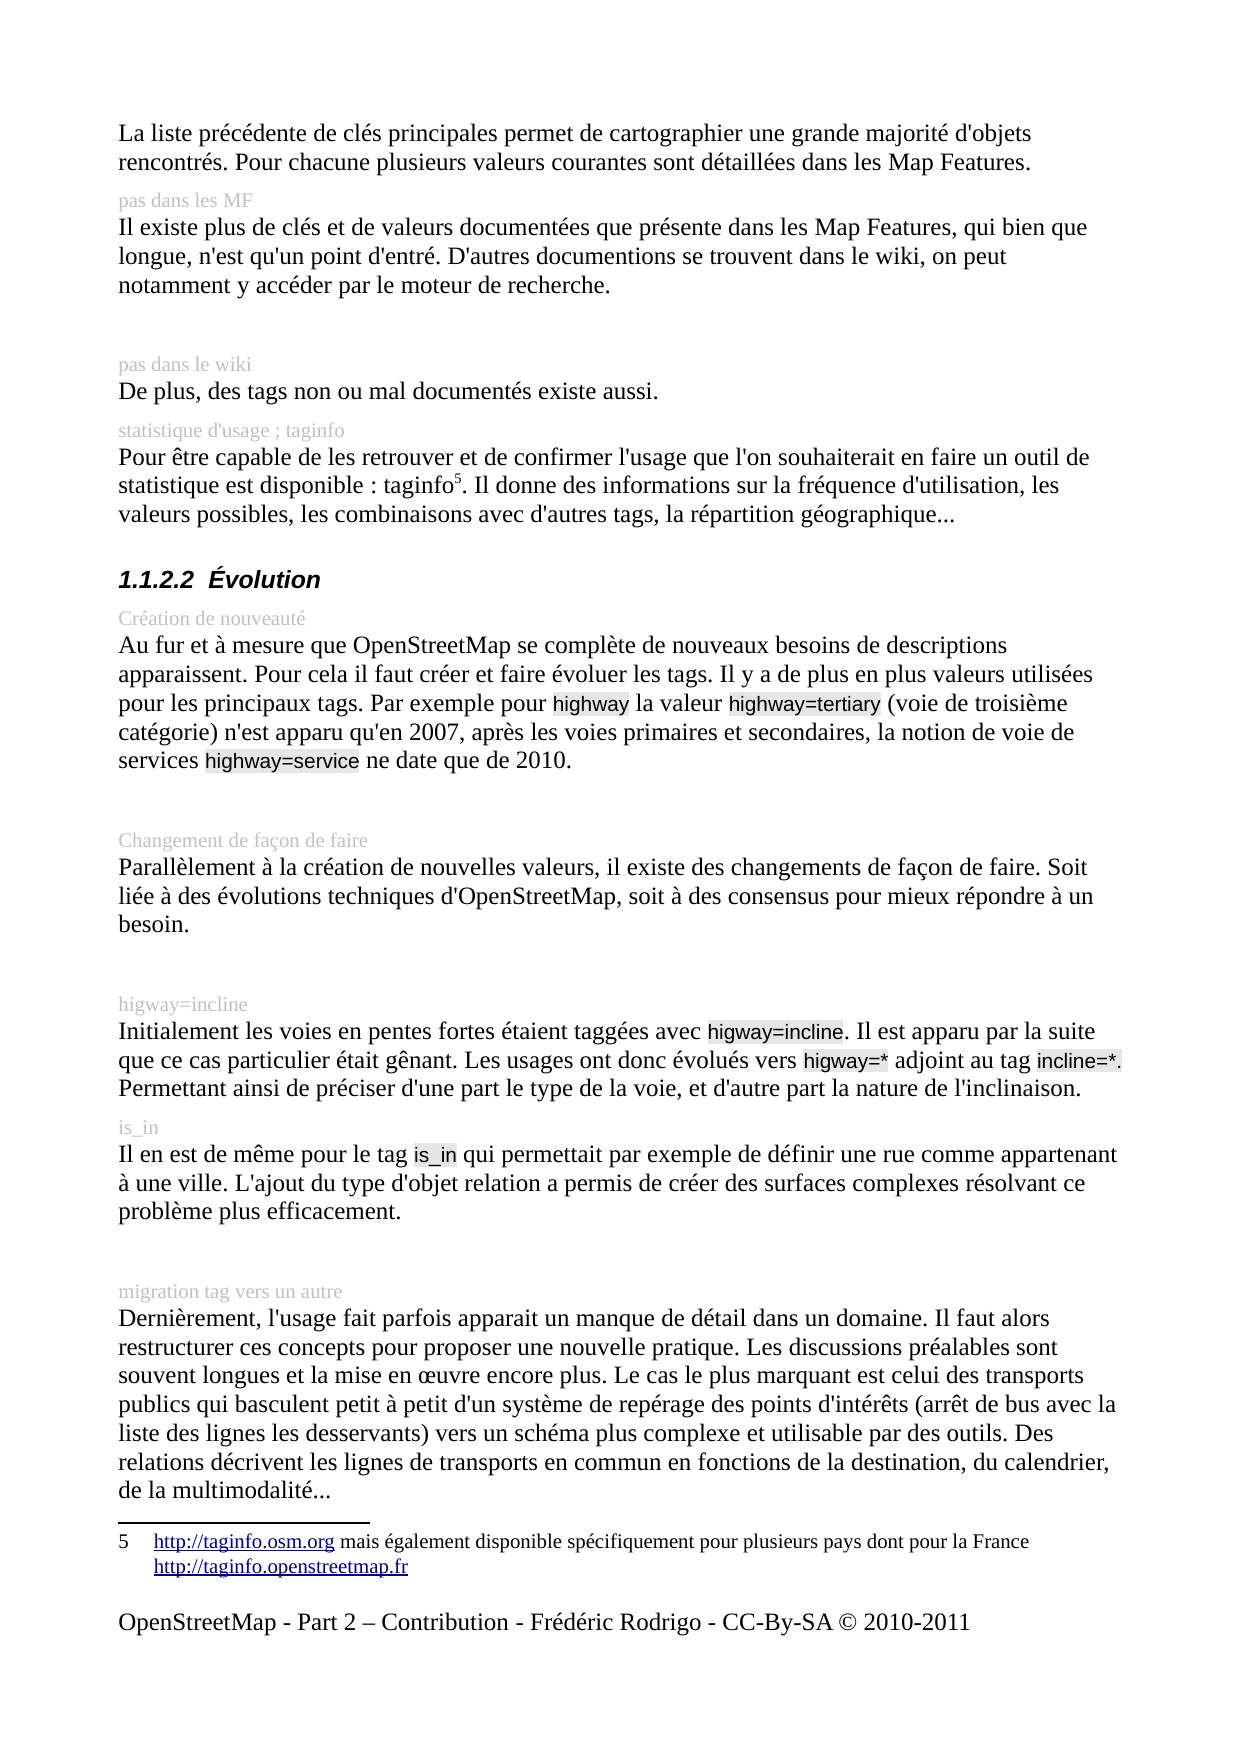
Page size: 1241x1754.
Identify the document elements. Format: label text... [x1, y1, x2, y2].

text pas dans les MF [118, 188, 1122, 212]
subtitle Évolution [118, 565, 1122, 594]
text Initialement les voies en pentes fortes étaient taggées avec higway=incline. Il est apparu par la suite que ce cas particulier était gênant. Les usages ont donc évolués vers higway=* adjoint au tag incline=*. Permettant ainsi de préciser d'une part le type de la voie, et d'autre part la nature de l'inclinaison. [118, 1016, 1122, 1102]
text La liste précédente de clés principales permet de cartographier une grande majorité d'objets rencontrés. Pour chacune plusieurs valeurs courantes sont détaillées dans les Map Features. [118, 118, 1122, 176]
text Parallèlement à la création de nouvelles valeurs, il existe des changements de façon de faire. Soit liée à des évolutions techniques d'OpenStreetMap, soit à des consensus pour mieux répondre à un besoin. [118, 852, 1122, 938]
text Il en est de même pour le tag is_in qui permettait par exemple de définir une rue comme appartenant à une ville. L'ajout du type d'objet relation a permis de créer des surfaces complexes résolvant ce problème plus efficacement. [118, 1139, 1122, 1225]
text is_in [118, 1115, 1122, 1139]
text pas dans le wiki [118, 352, 1122, 376]
text http://taginfo.osm.org mais également disponible spécifiquement pour plusieurs pays dont pour la France http://taginfo.openstreetmap.fr [118, 1529, 1122, 1578]
text Dernièrement, l'usage fait parfois apparait un manque de détail dans un domaine. Il faut alors restructurer ces concepts pour proposer une nouvelle pratique. Les discussions préalables sont souvent longues et la mise en œuvre encore plus. Le cas le plus marquant est celui des transports publics qui basculent petit à petit d'un système de repérage des points d'intérêts (arrêt de bus avec la liste des lignes les desservants) vers un schéma plus complexe et utilisable par des outils. Des relations décrivent les lignes de transports en commun en fonctions de la destination, du calendrier, de la multimodalité... [118, 1303, 1122, 1504]
text Changement de façon de faire [118, 828, 1122, 852]
text migration tag vers un autre [118, 1279, 1122, 1303]
text higway=incline [118, 992, 1122, 1016]
text De plus, des tags non ou mal documentés existe aussi. [118, 376, 1122, 405]
text Création de nouveauté [118, 606, 1122, 630]
text Il existe plus de clés et de valeurs documentées que présente dans les Map Features, qui bien que longue, n'est qu'un point d'entré. D'autres documentions se trouvent dans le wiki, on peut notamment y accéder par le moteur de recherche. [118, 212, 1122, 298]
text statistique d'usage ; taginfo [118, 417, 1122, 442]
text Au fur et à mesure que OpenStreetMap se complète de nouveaux besoins de descriptions apparaissent. Pour cela il faut créer et faire évoluer les tags. Il y a de plus en plus valeurs utilisées pour les principaux tags. Par exemple pour highway la valeur highway=tertiary (voie de troisième catégorie) n'est apparu qu'en 2007, après les voies primaires et secondaires, la notion de voie de services highway=service ne date que de 2010. [118, 630, 1122, 774]
text Pour être capable de les retrouver et de confirmer l'usage que l'on souhaiterait en faire un outil de statistique est disponible : taginfo. Il donne des informations sur la fréquence d'utilisation, les valeurs possibles, les combinaisons avec d'autres tags, la répartition géographique... [118, 442, 1122, 528]
